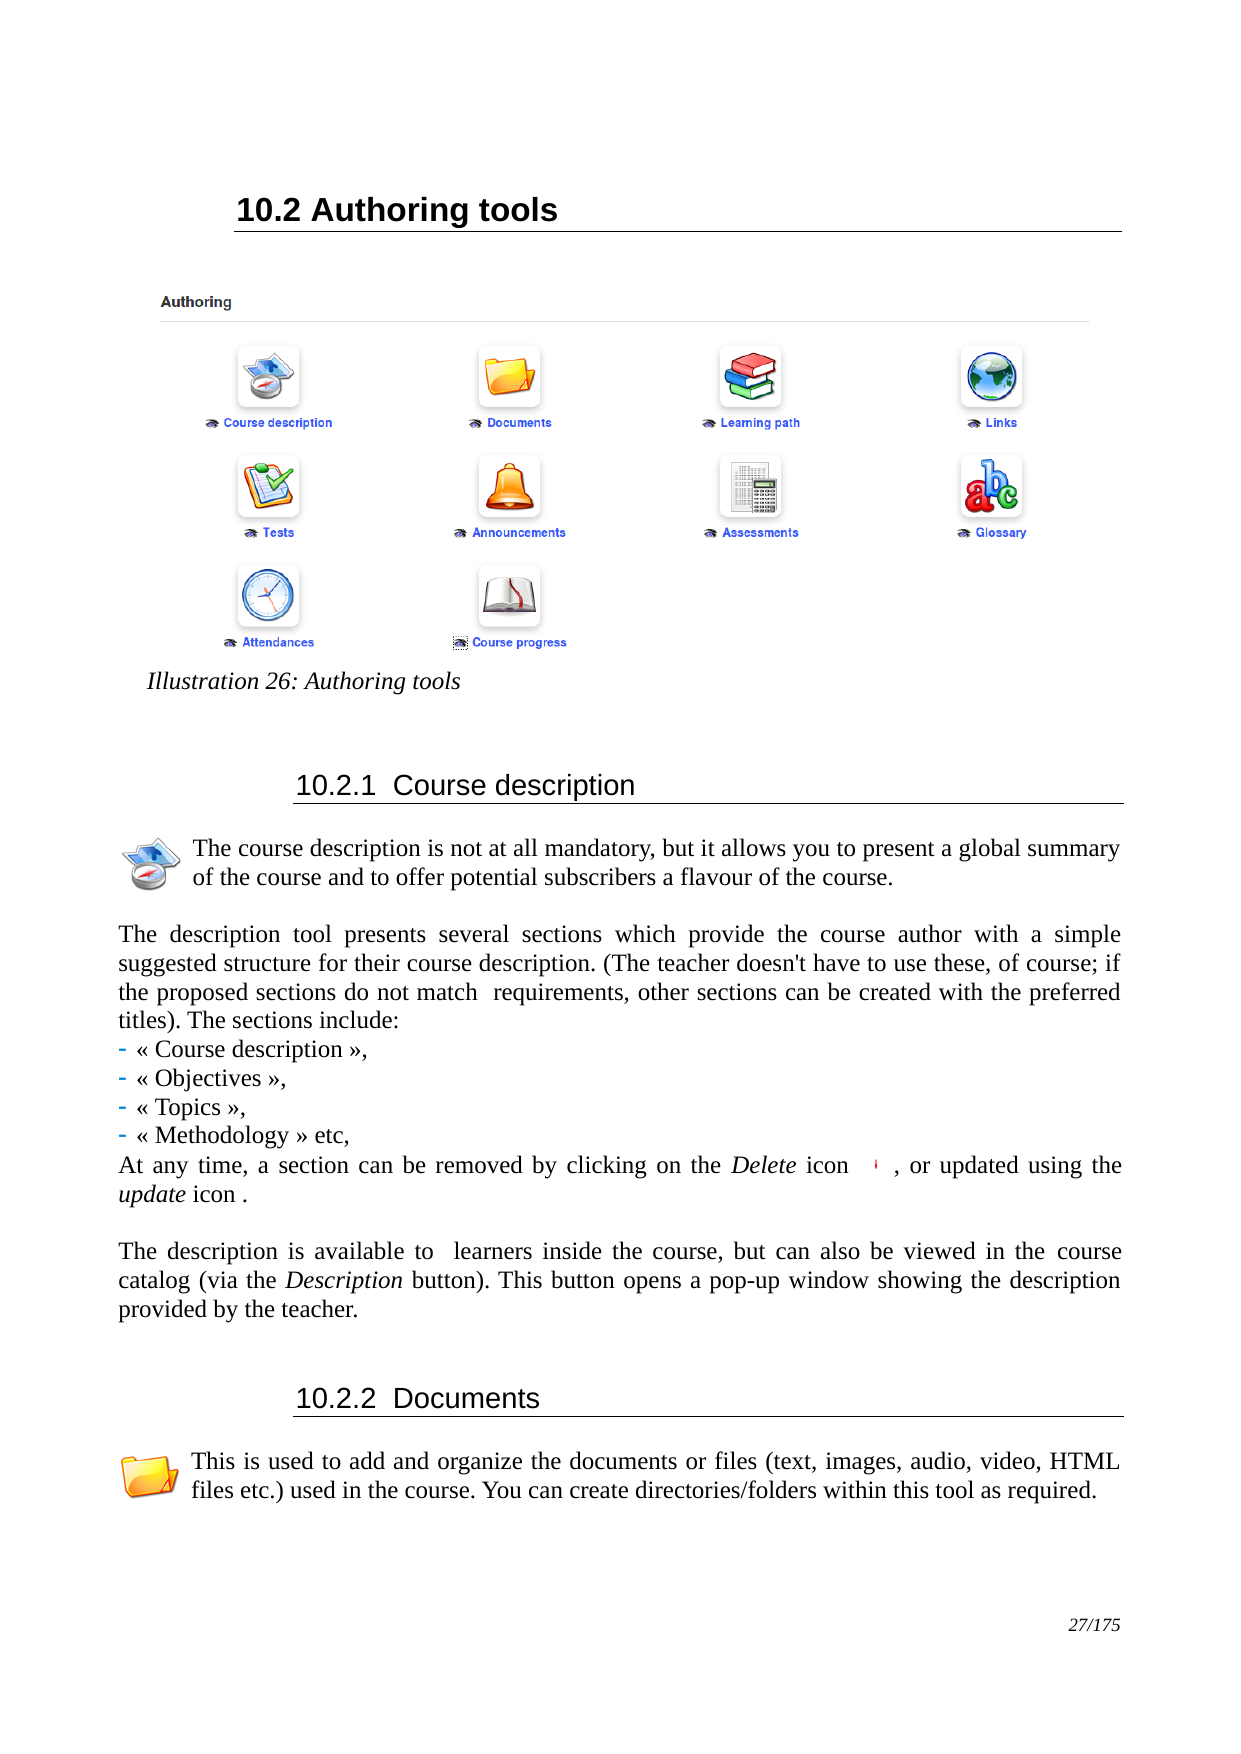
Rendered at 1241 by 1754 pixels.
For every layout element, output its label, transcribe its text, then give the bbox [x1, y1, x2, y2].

list « Topics », [118, 1092, 1122, 1121]
list « Objectives », [118, 1063, 1122, 1092]
text The description tool presents several sections which provide the course author with a simple suggested structure for their course description. (The teacher doesn't have to use these, of course; if the proposed sections do not match requirements, other sections can be created with the preferred titles). The sections include: [118, 919, 1122, 1034]
picture [151, 286, 1090, 666]
picture [874, 1158, 878, 1170]
text Illustration 26: Authoring tools [147, 299, 1094, 694]
subtitle Course description [293, 768, 1124, 803]
subtitle Authoring tools [234, 190, 1122, 231]
picture [120, 1446, 179, 1506]
list « Methodology » etc, [118, 1121, 1122, 1149]
text The description is available to learners inside the course, but can also be viewed in the course catalog (via the Description button). This button opens a pop-up window showing the description provided by the teacher. [118, 1236, 1122, 1323]
picture [121, 834, 181, 894]
text This is used to add and organize the documents or files (text, images, audio, video, HTML files etc.) used in the course. You can create directories/folders within this tool as required. [179, 1446, 1122, 1504]
subtitle Documents [293, 1381, 1124, 1416]
text The course description is not at all mandatory, but it allows you to present a global summary of the course and to offer potential subscribers a flavour of the course. [118, 833, 1122, 891]
list « Course description », [118, 1034, 1122, 1063]
text At any time, a section can be removed by clicking on the Delete icon , or updated using the update icon . [118, 1149, 1122, 1208]
